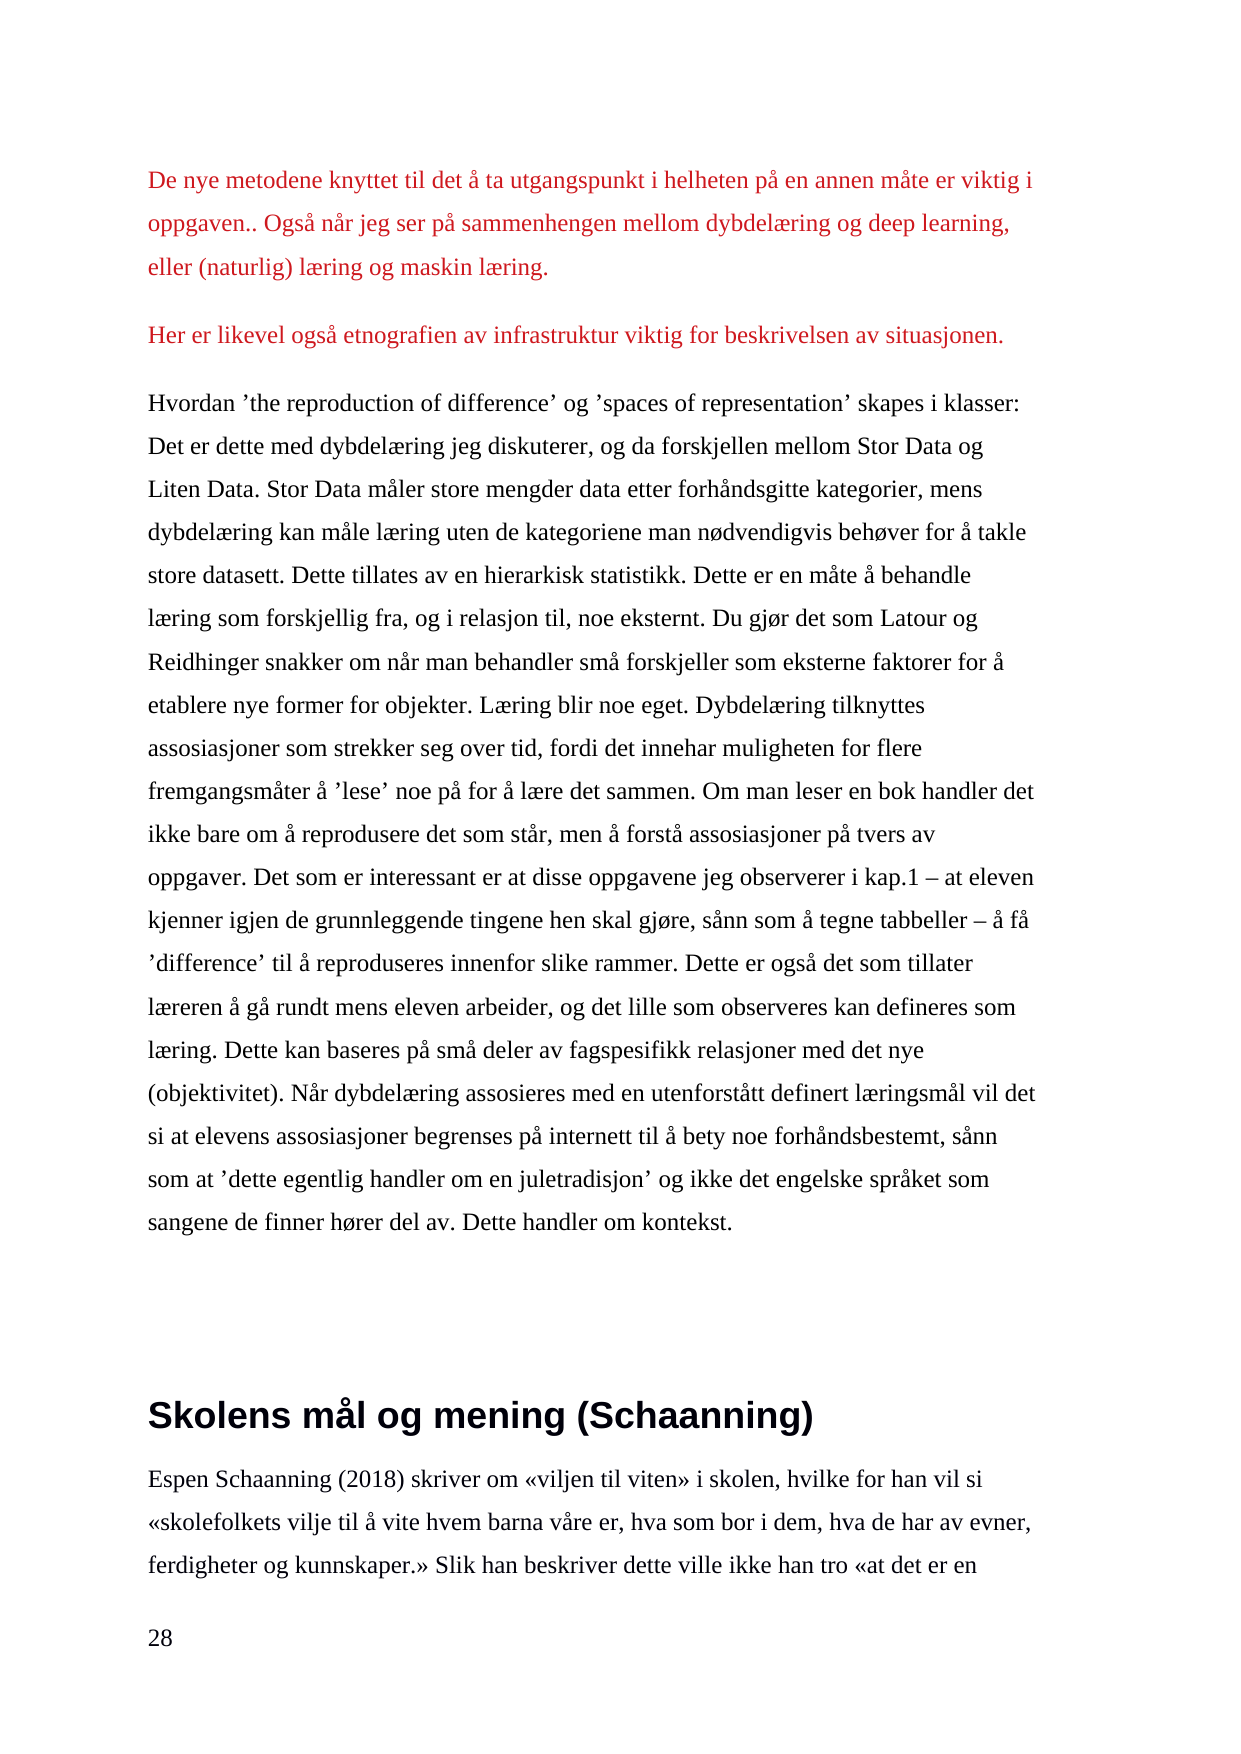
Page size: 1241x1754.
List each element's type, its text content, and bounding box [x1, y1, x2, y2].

text Hvordan ’the reproduction of difference’ og ’spaces of representation’ skapes i klasser: Det er dette med dybdelæring jeg diskuterer, og da forskjellen mellom Stor Data og Liten Data. Stor Data måler store mengder data etter forhåndsgitte kategorier, mens dybdelæring kan måle læring uten de kategoriene man nødvendigvis behøver for å takle store datasett. Dette tillates av en hierarkisk statistikk. Dette er en måte å behandle læring som forskjellig fra, og i relasjon til, noe eksternt. Du gjør det som Latour og Reidhinger snakker om når man behandler små forskjeller som eksterne faktorer for å etablere nye former for objekter. Læring blir noe eget. Dybdelæring tilknyttes assosiasjoner som strekker seg over tid, fordi det innehar muligheten for flere fremgangsmåter å ’lese’ noe på for å lære det sammen. Om man leser en bok handler det ikke bare om å reprodusere det som står, men å forstå assosiasjoner på tvers av oppgaver. Det som er interessant er at disse oppgavene jeg observerer i kap.1 – at eleven kjenner igjen de grunnleggende tingene hen skal gjøre, sånn som å tegne tabbeller – å få ’difference’ til å reproduseres innenfor slike rammer. Dette er også det som tillater læreren å gå rundt mens eleven arbeider, og det lille som observeres kan defineres som læring. Dette kan baseres på små deler av fagspesifikk relasjoner med det nye (objektivitet). Når dybdelæring assosieres med en utenforstått definert læringsmål vil det si at elevens assosiasjoner begrenses på internett til å bety noe forhåndsbestemt, sånn som at ’dette egentlig handler om en juletradisjon’ og ikke det engelske språket som sangene de finner hører del av. Dette handler om kontekst. [148, 388, 1036, 1236]
text Her er likevel også etnografien av infrastruktur viktig for beskrivelsen av situasjonen. [148, 320, 1036, 348]
subtitle Skolens mål og mening (Schaanning) [148, 1393, 1092, 1437]
text Espen Schaanning (2018) skriver om «viljen til viten» i skolen, hvilke for han vil si «skolefolkets vilje til å vite hvem barna våre er, hva som bor i dem, hva de har av evner, ferdigheter og kunnskaper.» Slik han beskriver dette ville ikke han tro «at det er en [148, 1464, 1092, 1579]
text De nye metodene knyttet til det å ta utgangspunkt i helheten på en annen måte er viktig i oppgaven.. Også når jeg ser på sammenhengen mellom dybdelæring og deep learning, eller (naturlig) læring og maskin læring. [148, 165, 1036, 280]
